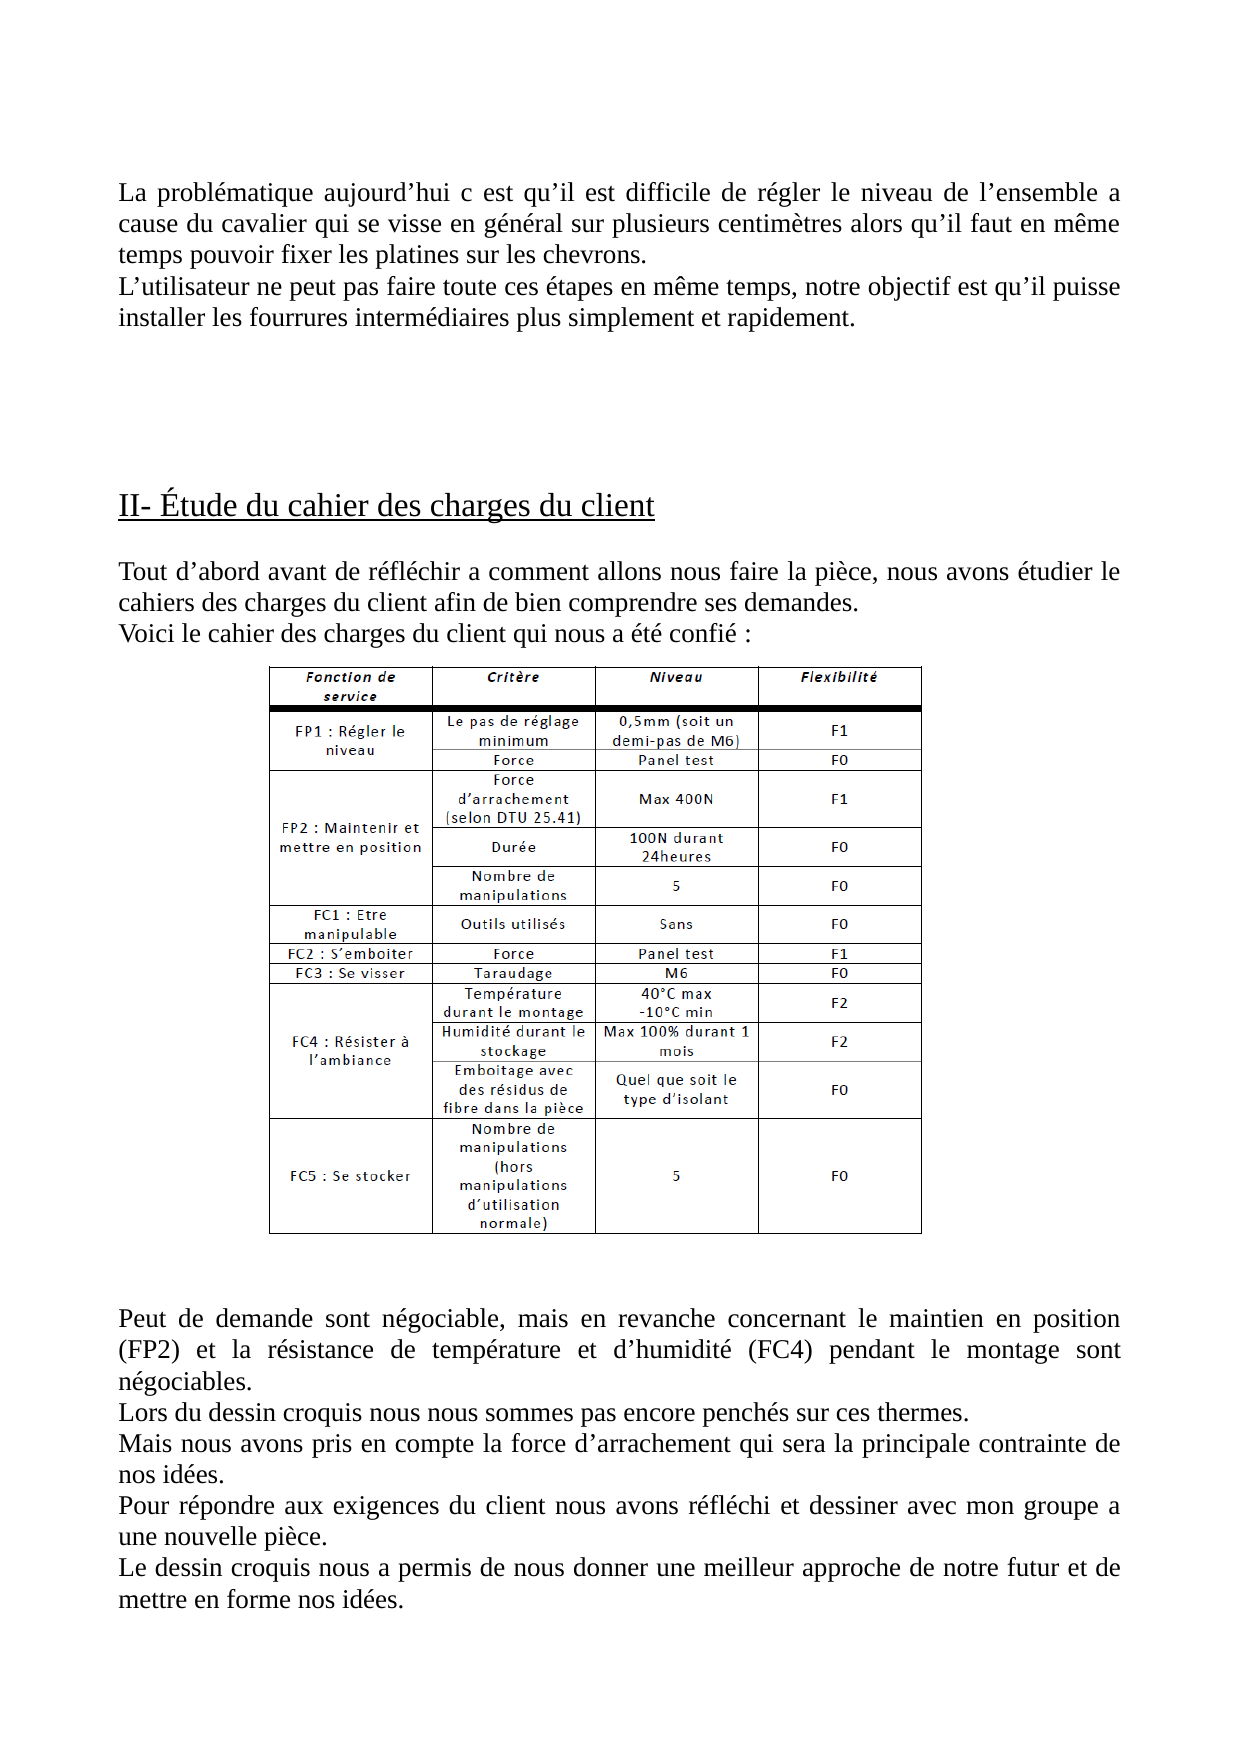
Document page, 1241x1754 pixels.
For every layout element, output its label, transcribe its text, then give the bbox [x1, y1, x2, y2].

text Le dessin croquis nous a permis de nous donner une meilleur approche de notre futur et de mettre en forme nos idées. [118, 1552, 1122, 1614]
text Voici le cahier des charges du client qui nous a été confié : [118, 617, 1122, 648]
text Lors du dessin croquis nous nous sommes pas encore penchés sur ces thermes. [118, 1396, 1122, 1427]
text La problématique aujourd’hui c est qu’il est difficile de régler le niveau de l’ensemble a cause du cavalier qui se visse en général sur plusieurs centimètres alors qu’il faut en même temps pouvoir fixer les platines sur les chevrons. [118, 176, 1122, 270]
text Mais nous avons pris en compte la force d’arrachement qui sera la principale contrainte de nos idées. [118, 1427, 1122, 1489]
text Pour répondre aux exigences du client nous avons réfléchi et dessiner avec mon groupe a une nouvelle pièce. [118, 1489, 1122, 1552]
picture [258, 662, 939, 1243]
text Tout d’abord avant de réfléchir a comment allons nous faire la pièce, nous avons étudier le cahiers des charges du client afin de bien comprendre ses demandes. [118, 555, 1122, 617]
text L’utilisateur ne peut pas faire toute ces étapes en même temps, notre objectif est qu’il puisse installer les fourrures intermédiaires plus simplement et rapidement. [118, 270, 1122, 332]
text Peut de demande sont négociable, mais en revanche concernant le maintien en position (FP2) et la résistance de température et d’humidité (FC4) pendant le montage sont négociables. [118, 1302, 1122, 1396]
text II- Étude du cahier des charges du client [118, 485, 1122, 524]
